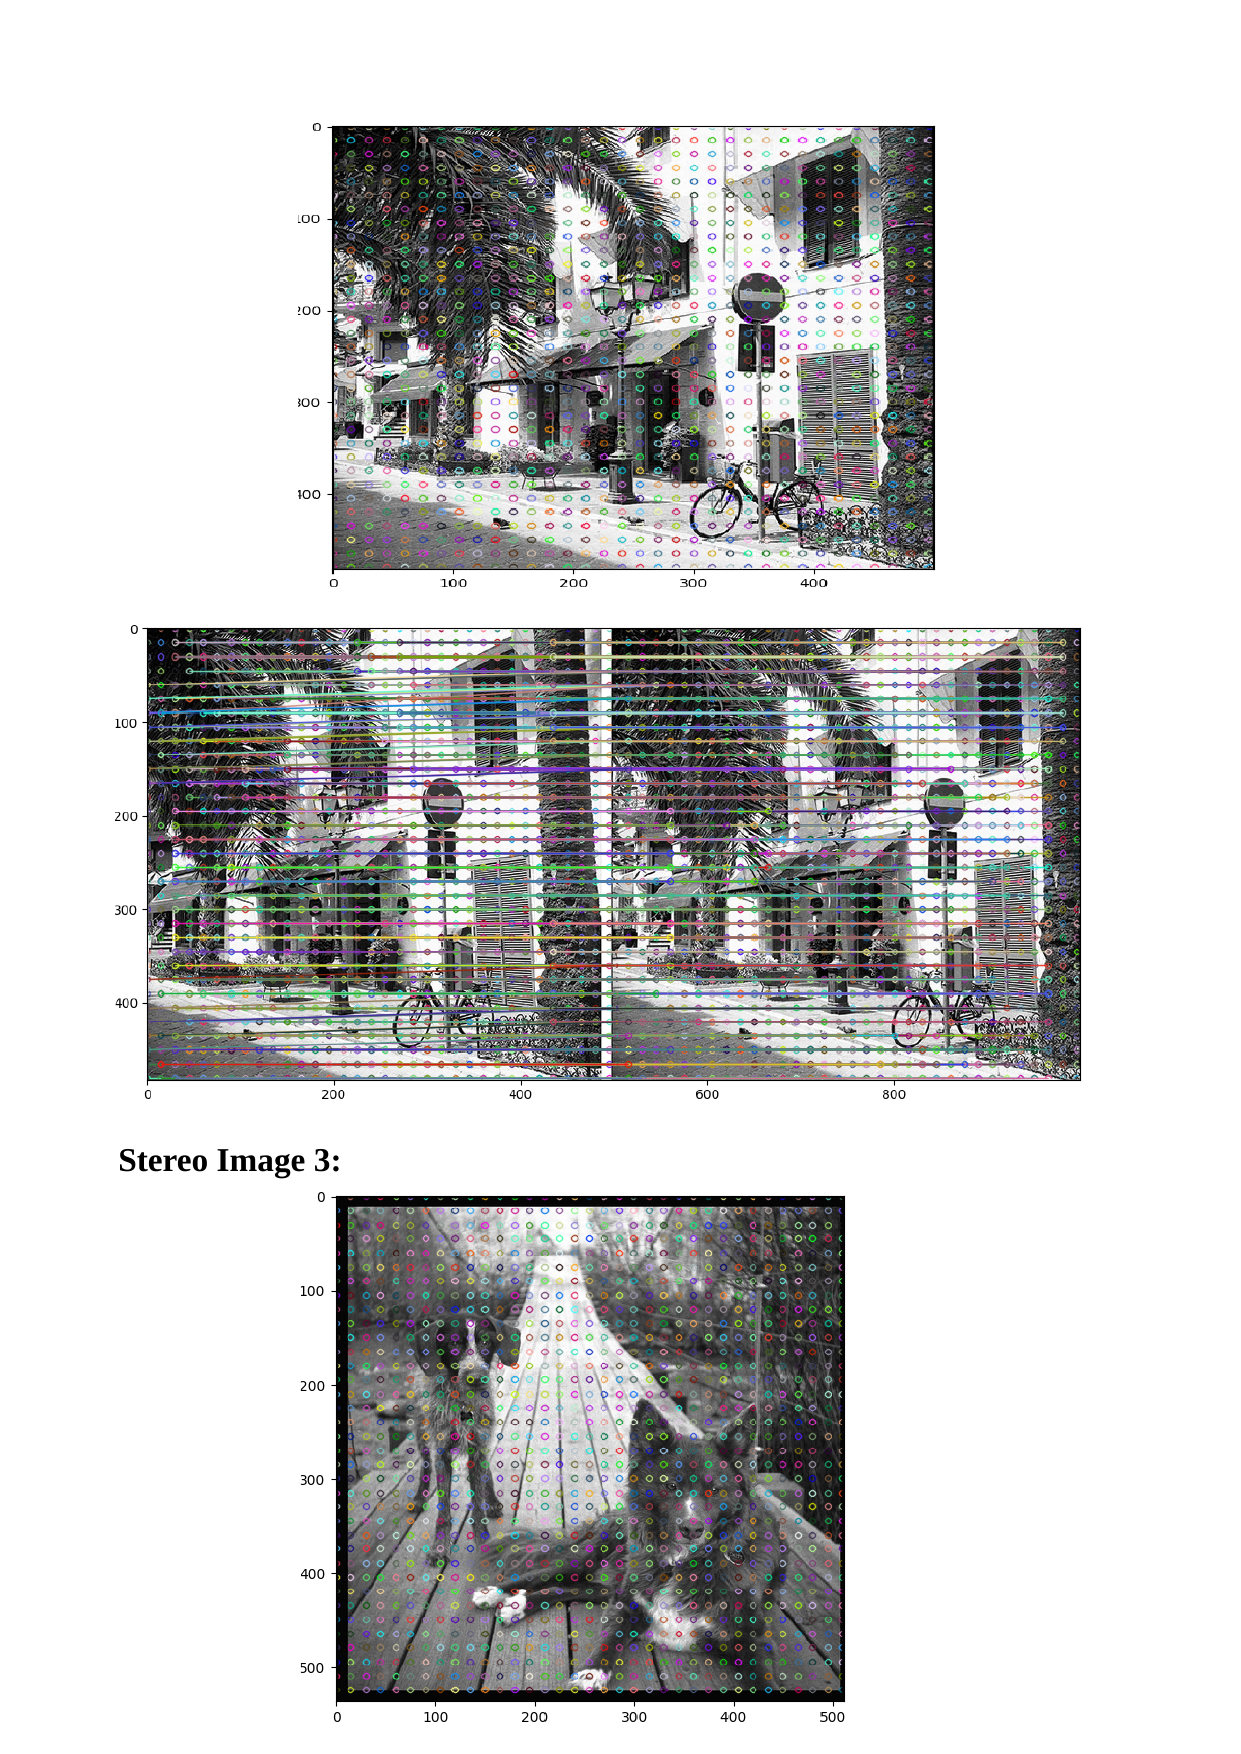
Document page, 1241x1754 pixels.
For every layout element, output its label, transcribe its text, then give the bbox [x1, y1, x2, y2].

picture [105, 615, 1110, 1103]
picture [300, 1186, 852, 1725]
picture [298, 118, 943, 593]
text Stereo Image 3: [118, 1141, 1122, 1179]
